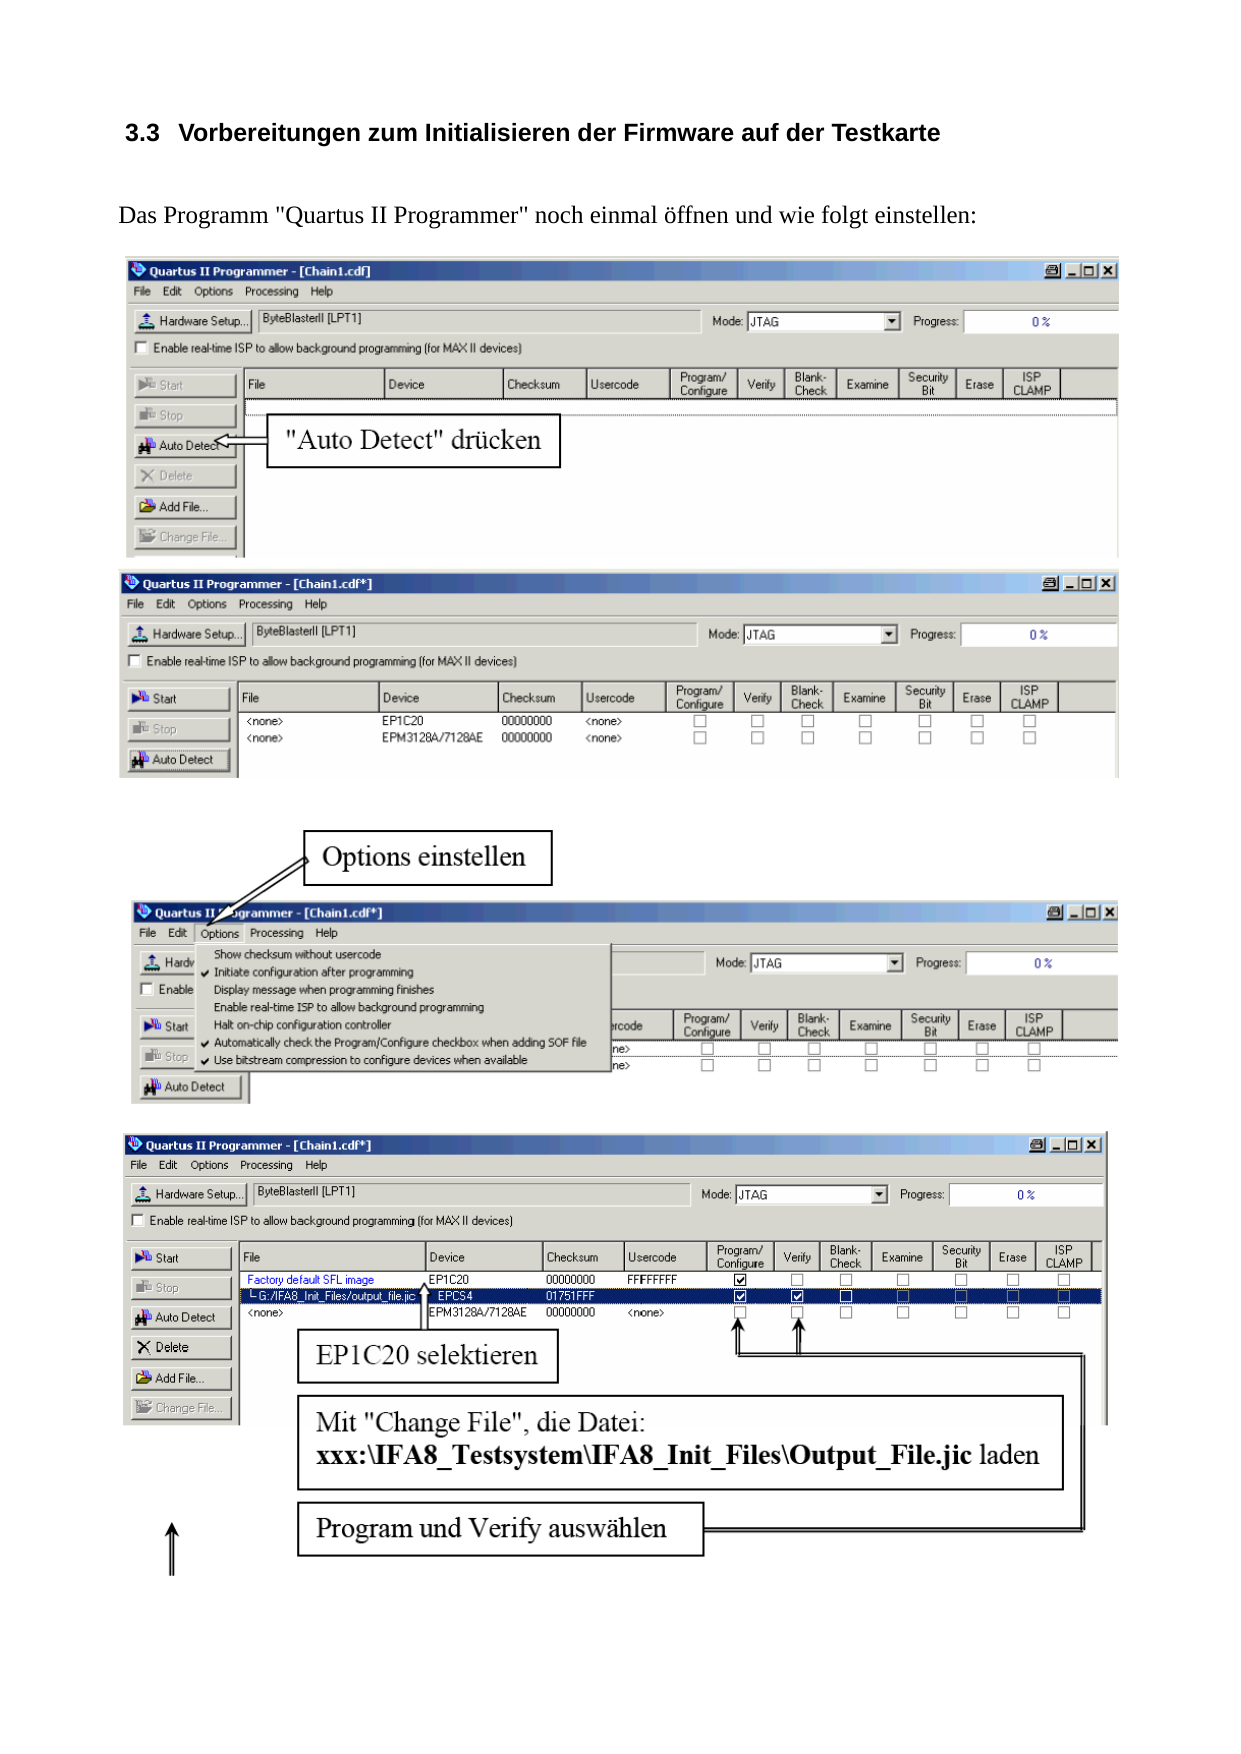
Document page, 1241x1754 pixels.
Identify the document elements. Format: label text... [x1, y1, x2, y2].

picture [118, 827, 1123, 1579]
subtitle Vorbereitungen zum Initialisieren der Firmware auf der Testkarte [118, 118, 1122, 147]
text Das Programm "Quartus II Programmer" noch einmal öffnen und wie folgt einstellen: [118, 201, 1122, 229]
picture [116, 252, 1121, 783]
